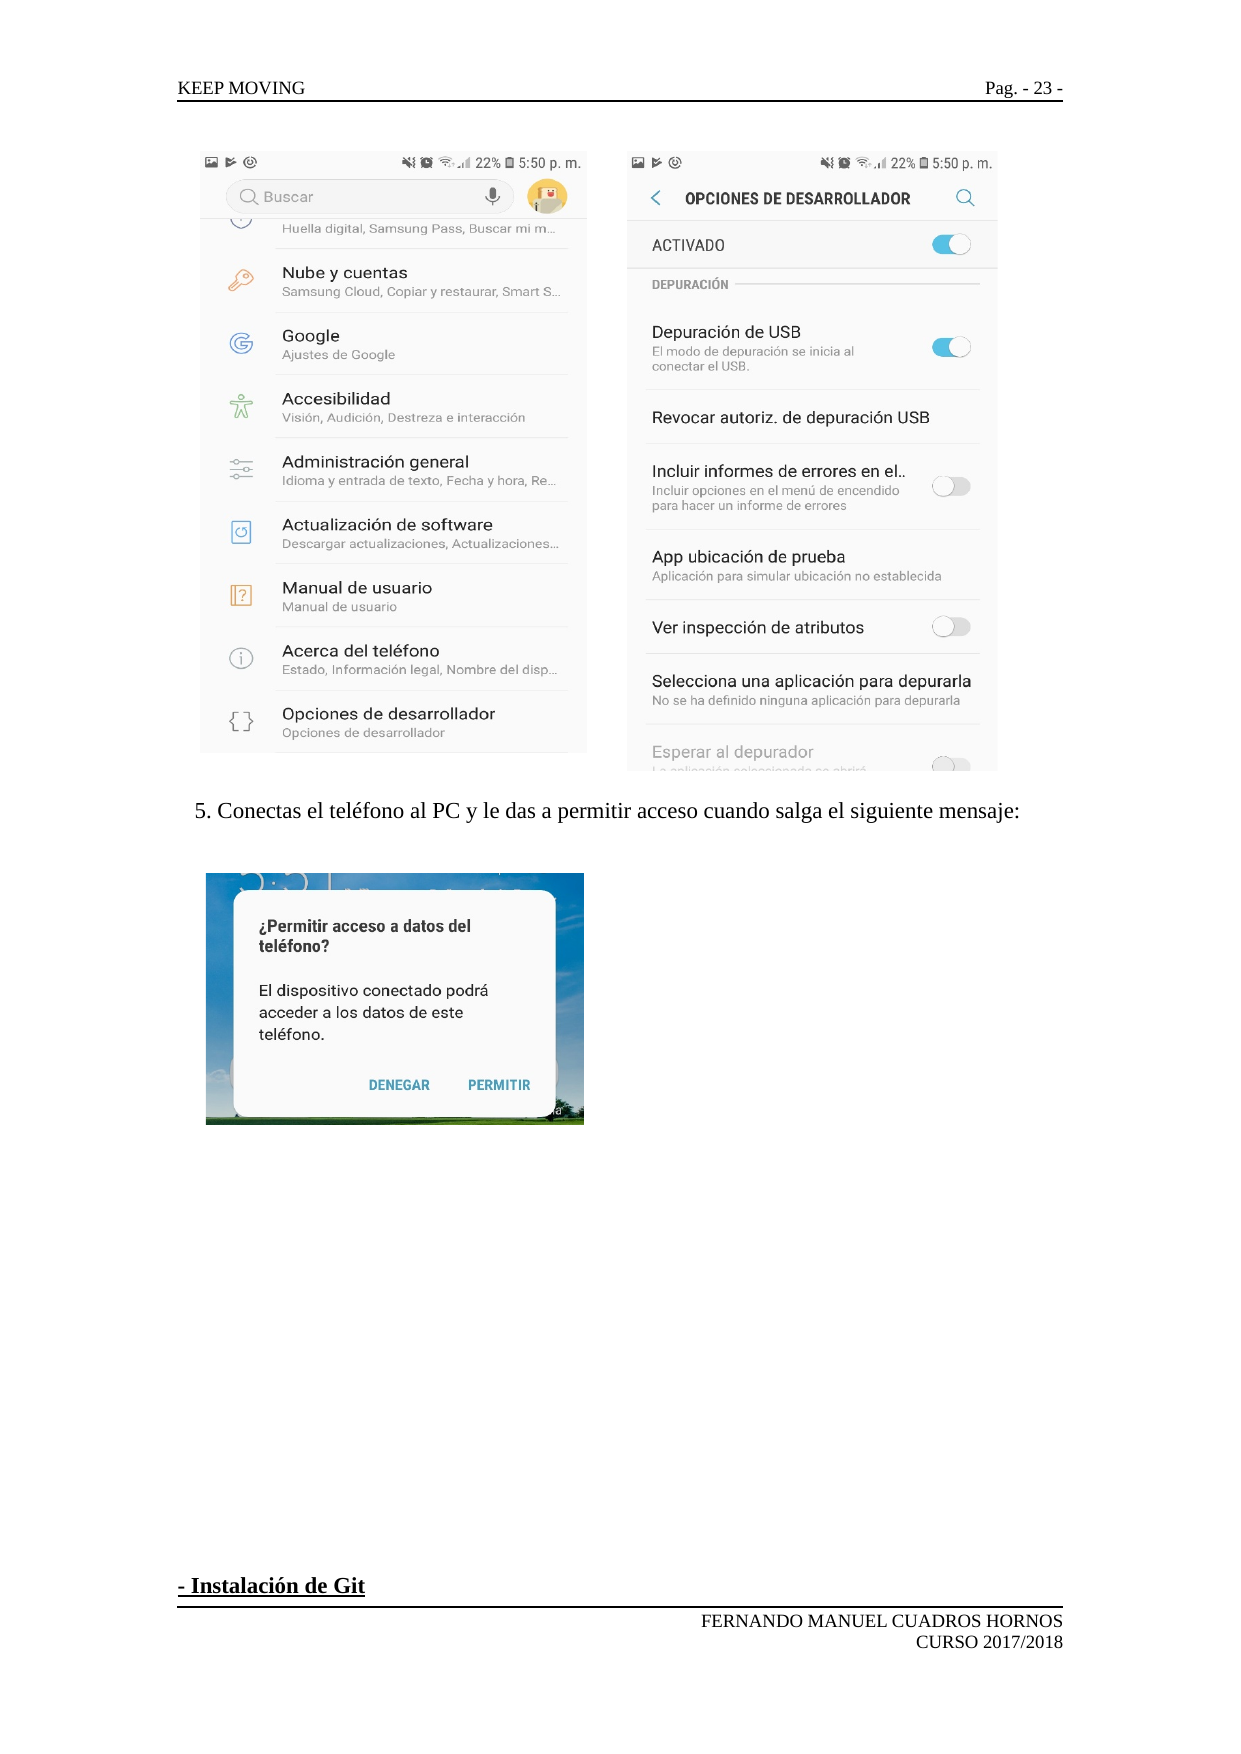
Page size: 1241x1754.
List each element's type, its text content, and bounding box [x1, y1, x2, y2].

text 5. Conectas el teléfono al PC y le das a permitir acceso cuando salga el siguiente mensaje: [177, 797, 1063, 824]
text - Instalación de Git [177, 1573, 1063, 1599]
